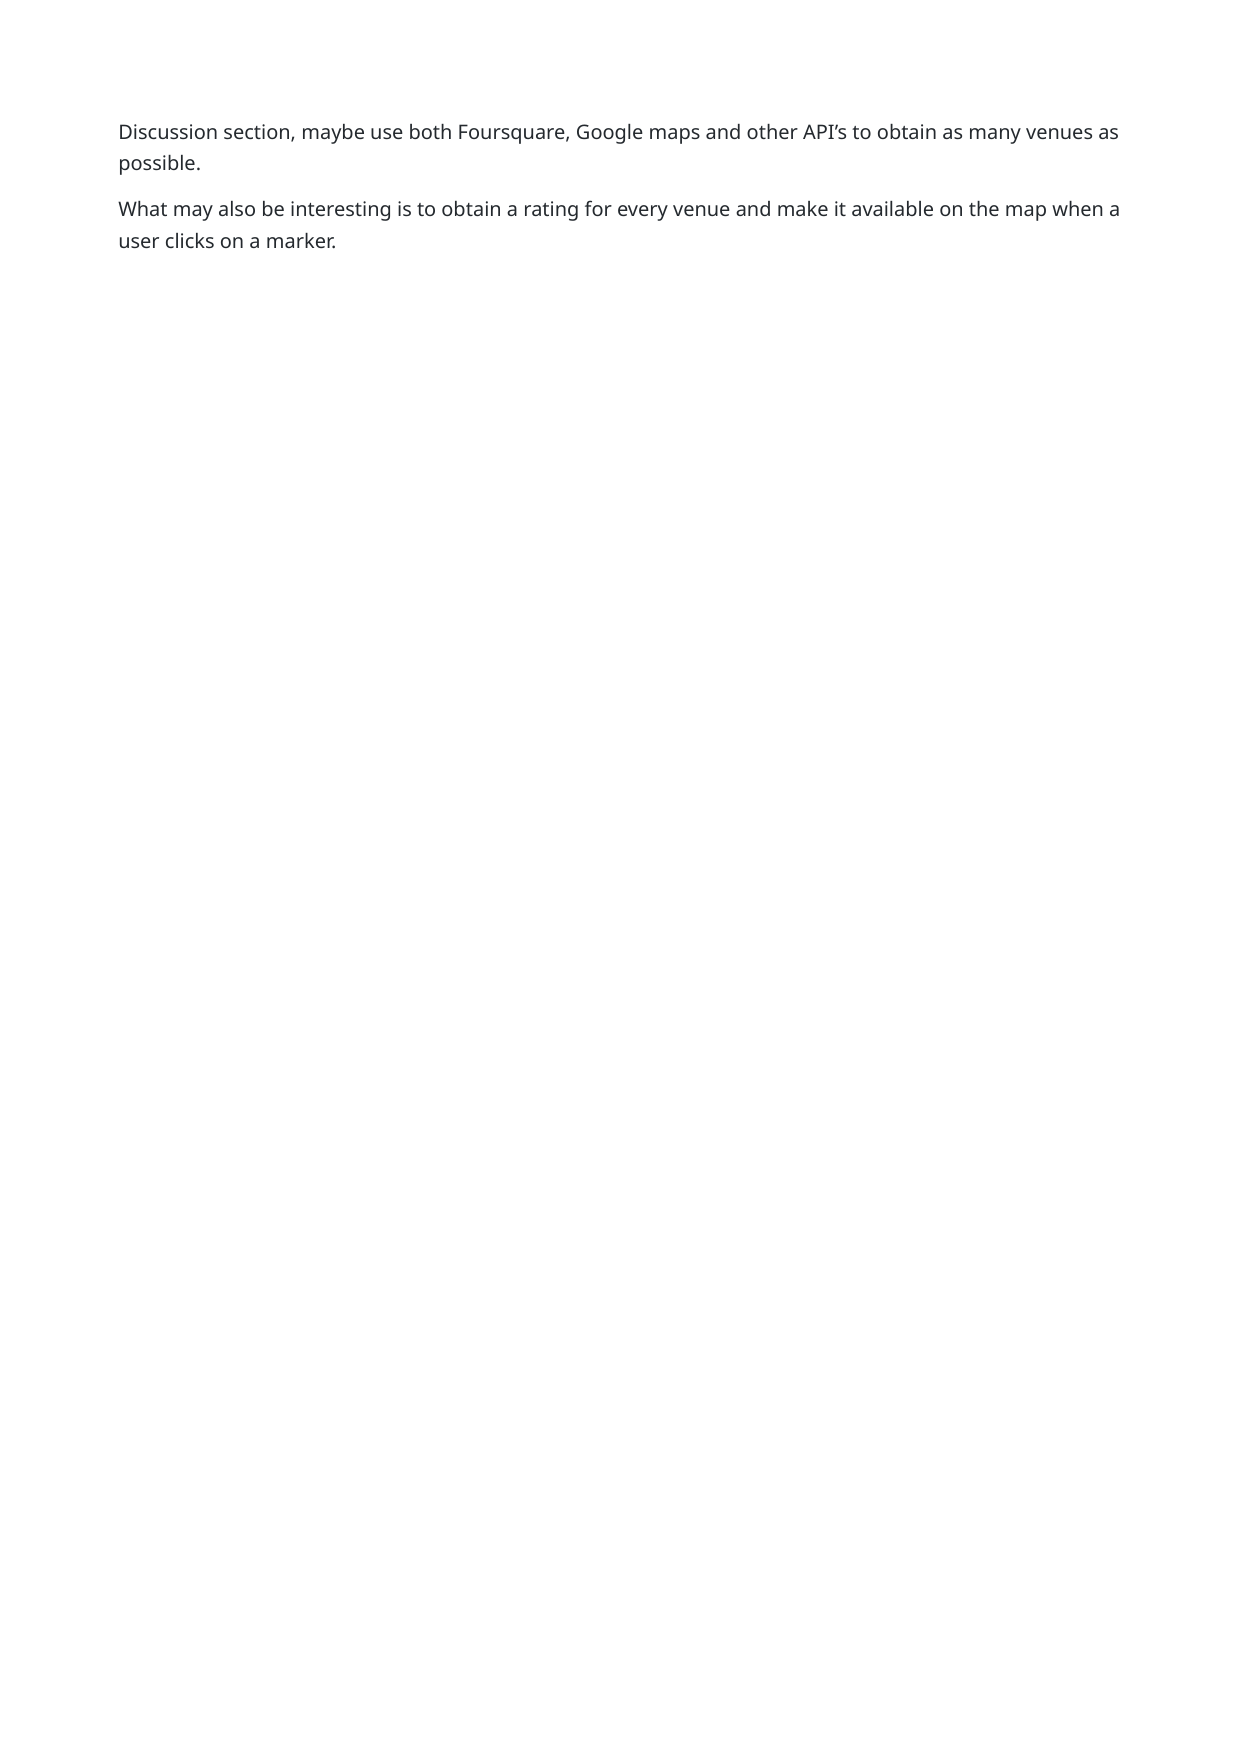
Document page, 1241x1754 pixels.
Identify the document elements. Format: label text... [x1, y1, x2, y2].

text Discussion section, maybe use both Foursquare, Google maps and other API’s to obtain as many venues as possible. [118, 118, 1122, 177]
text What may also be interesting is to obtain a rating for every venue and make it available on the map when a user clicks on a marker. [118, 195, 1122, 254]
